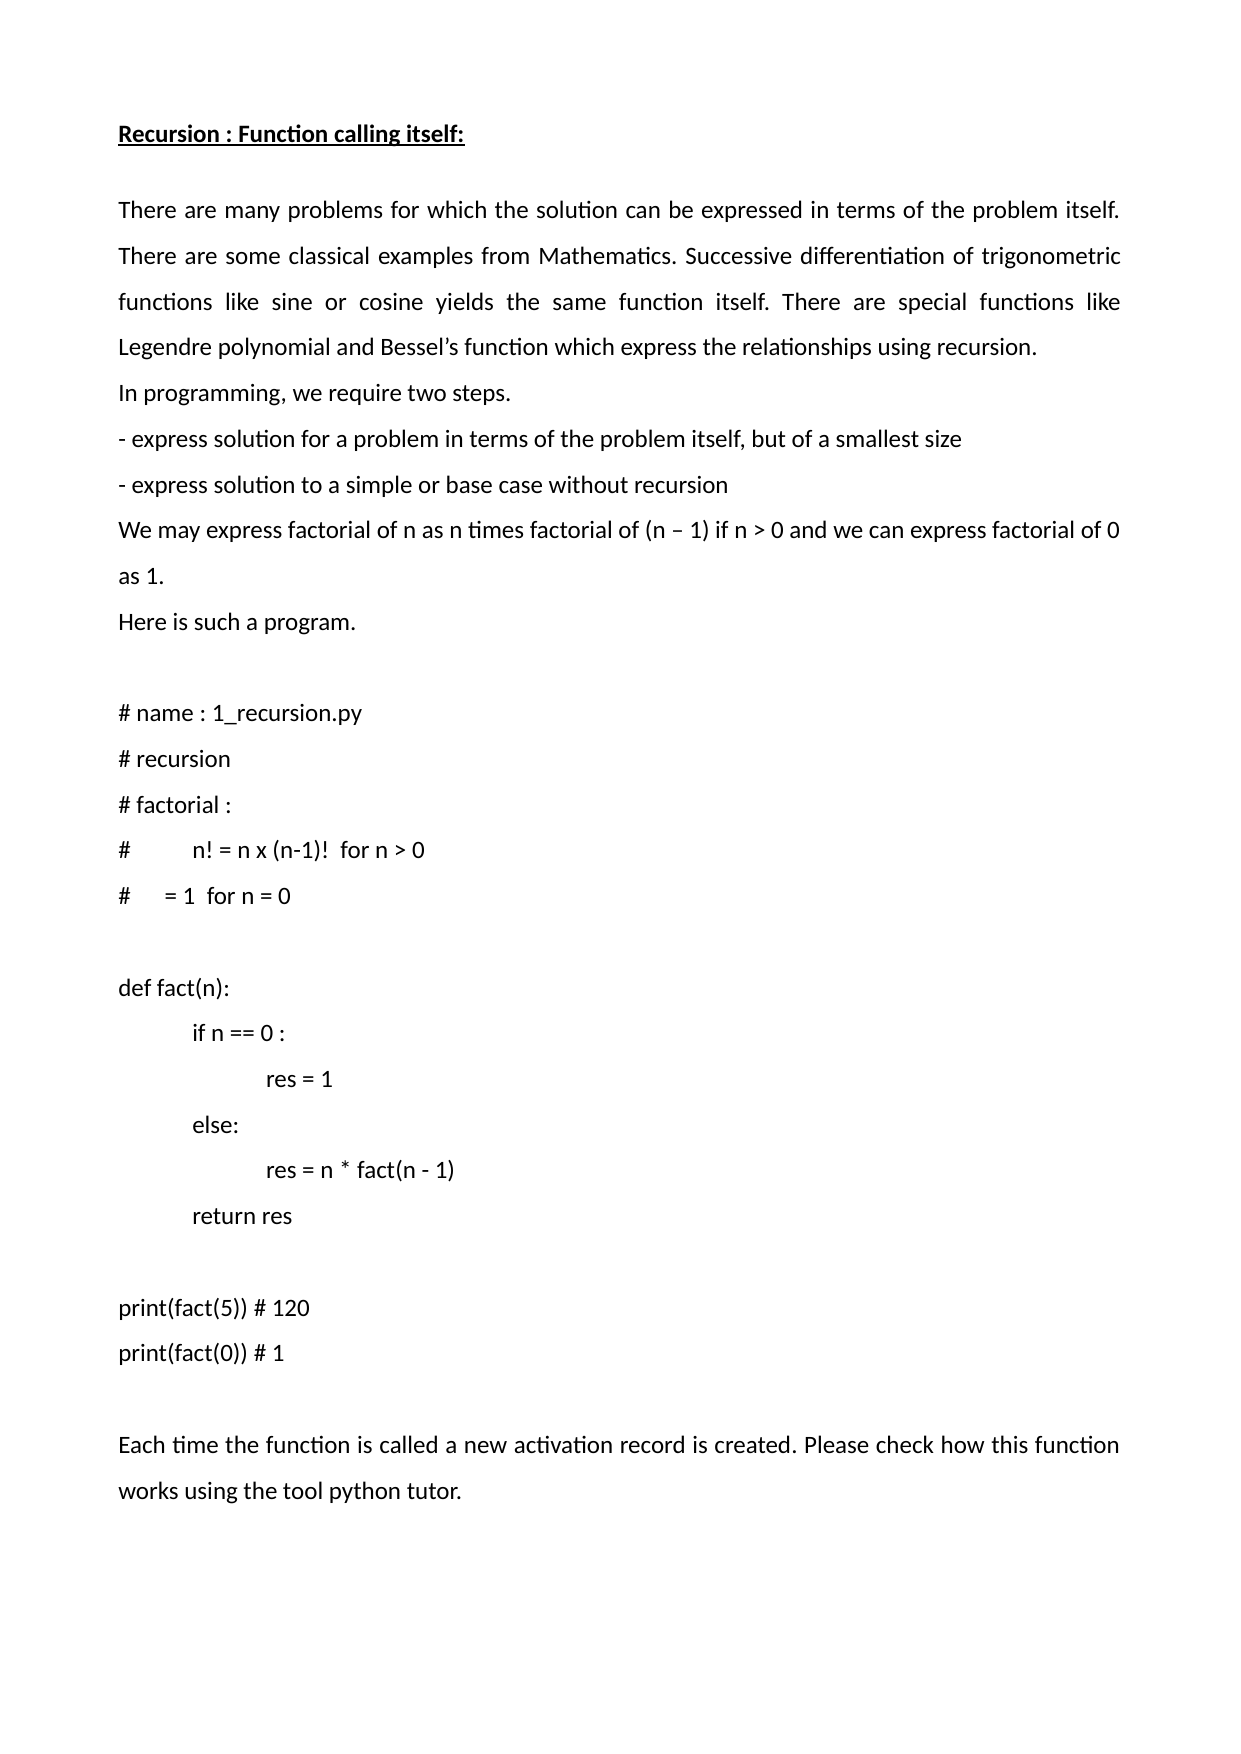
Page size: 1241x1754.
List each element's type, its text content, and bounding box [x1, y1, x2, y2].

text # n! = n x (n-1)! for n > 0 [118, 834, 1122, 865]
text # name : 1_recursion.py [118, 697, 1122, 728]
text In programming, we require two steps. [118, 377, 1122, 408]
text print(fact(0)) # 1 [118, 1338, 1122, 1368]
text res = n * fact(n - 1) [118, 1155, 1122, 1185]
text Here is such a program. [118, 606, 1122, 636]
text We may express factorial of n as n times factorial of (n – 1) if n > 0 and we can express factorial of 0 as 1. [118, 514, 1122, 591]
text def fact(n): [118, 972, 1122, 1002]
text print(fact(5)) # 120 [118, 1292, 1122, 1322]
text # recursion [118, 743, 1122, 774]
text else: [118, 1109, 1122, 1139]
text res = 1 [118, 1063, 1122, 1094]
text - express solution to a simple or base case without recursion [118, 469, 1122, 499]
text # factorial : [118, 789, 1122, 819]
text # = 1 for n = 0 [118, 880, 1122, 911]
text return res [118, 1200, 1122, 1231]
text - express solution for a problem in terms of the problem itself, but of a smallest size [118, 423, 1122, 453]
text Each time the function is called a new activation record is created. Please check how this function works using the tool python tutor. [118, 1429, 1122, 1505]
text Recursion : Function calling itself: [118, 118, 1122, 149]
text if n == 0 : [118, 1017, 1122, 1048]
text There are many problems for which the solution can be expressed in terms of the problem itself. There are some classical examples from Mathematics. Successive differentiation of trigonometric functions like sine or cosine yields the same function itself. There are special functions like Legendre polynomial and Bessel’s function which express the relationships using recursion. [118, 194, 1122, 362]
